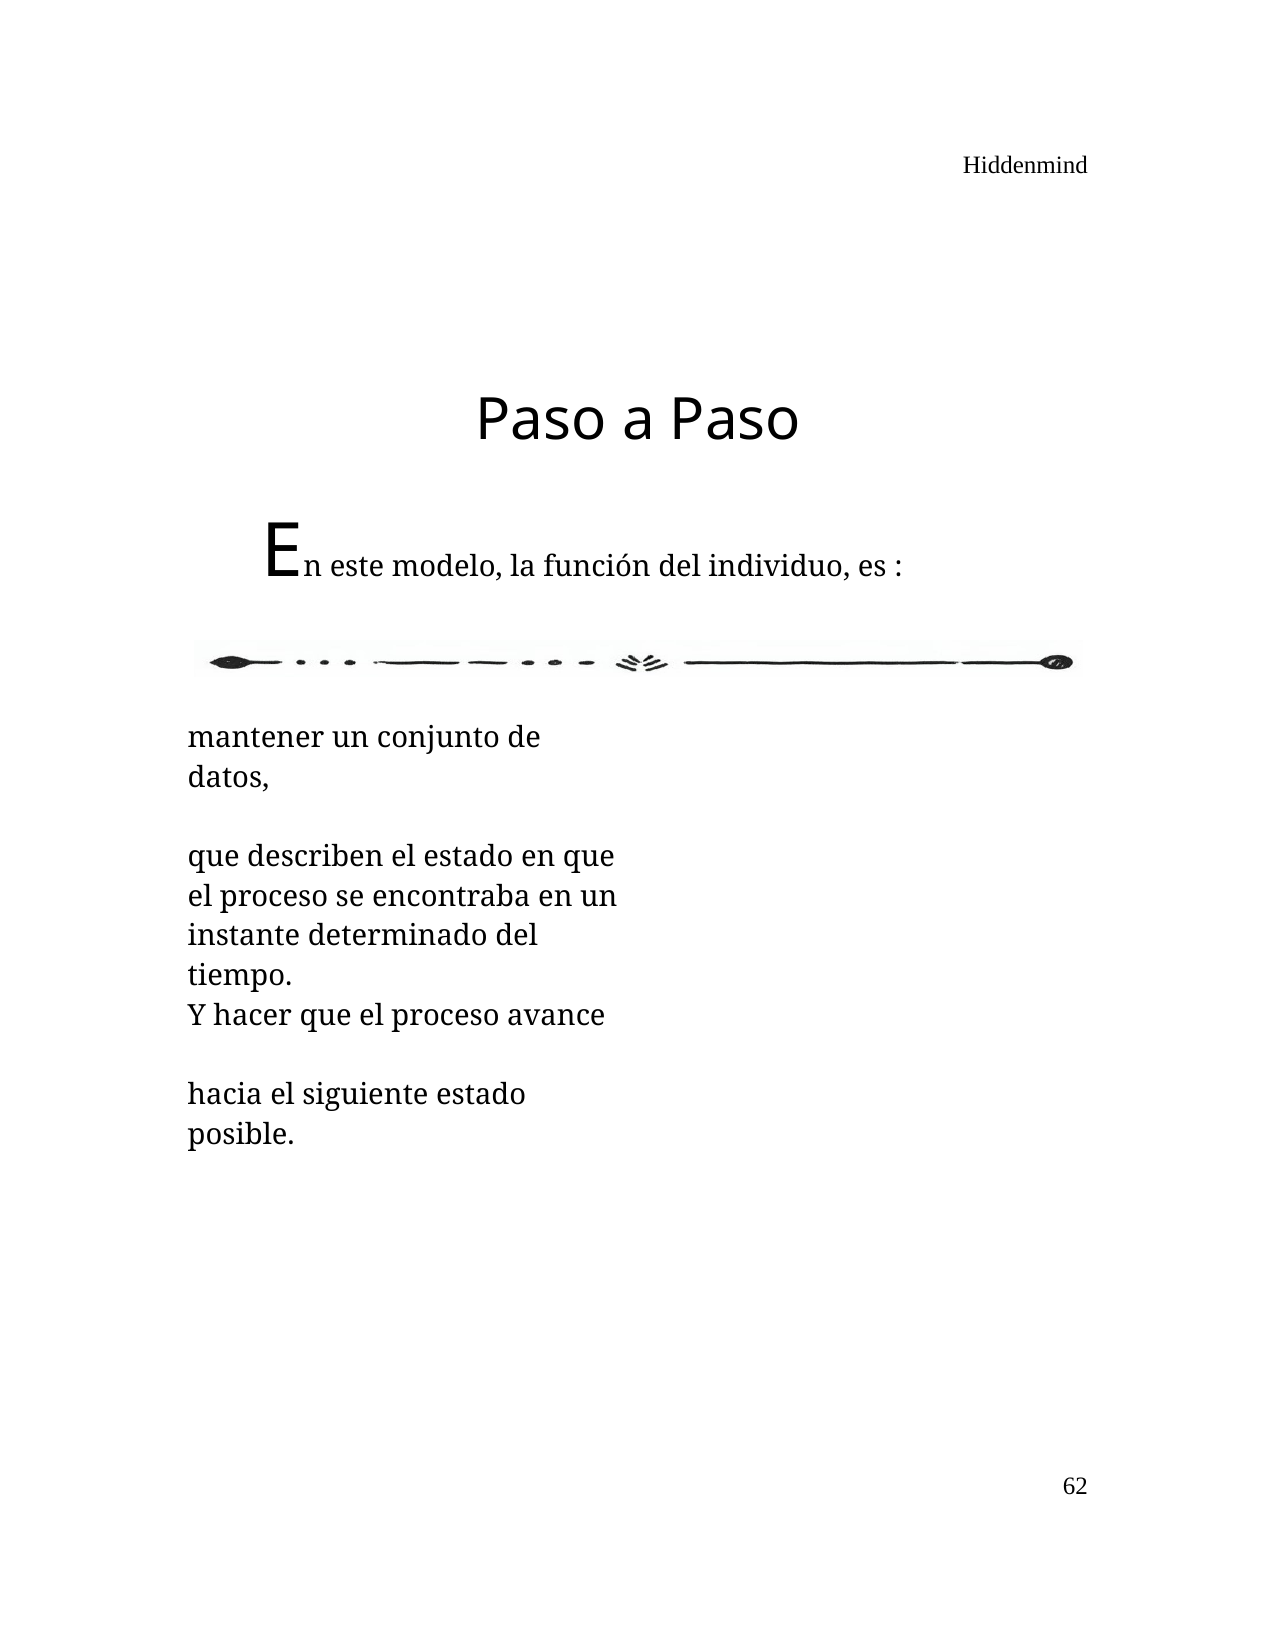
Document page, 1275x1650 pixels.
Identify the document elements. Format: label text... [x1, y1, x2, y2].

picture [193, 640, 1083, 677]
text Y hacer que el proceso avance [187, 994, 622, 1034]
text En este modelo, la función del individuo, es : [187, 496, 1087, 598]
text mantener un conjunto de datos, [187, 716, 622, 796]
text hacia el siguiente estado posible. [187, 1073, 622, 1153]
text que describen el estado en que el proceso se encontraba en un instante determinado del tiempo. [187, 835, 622, 994]
